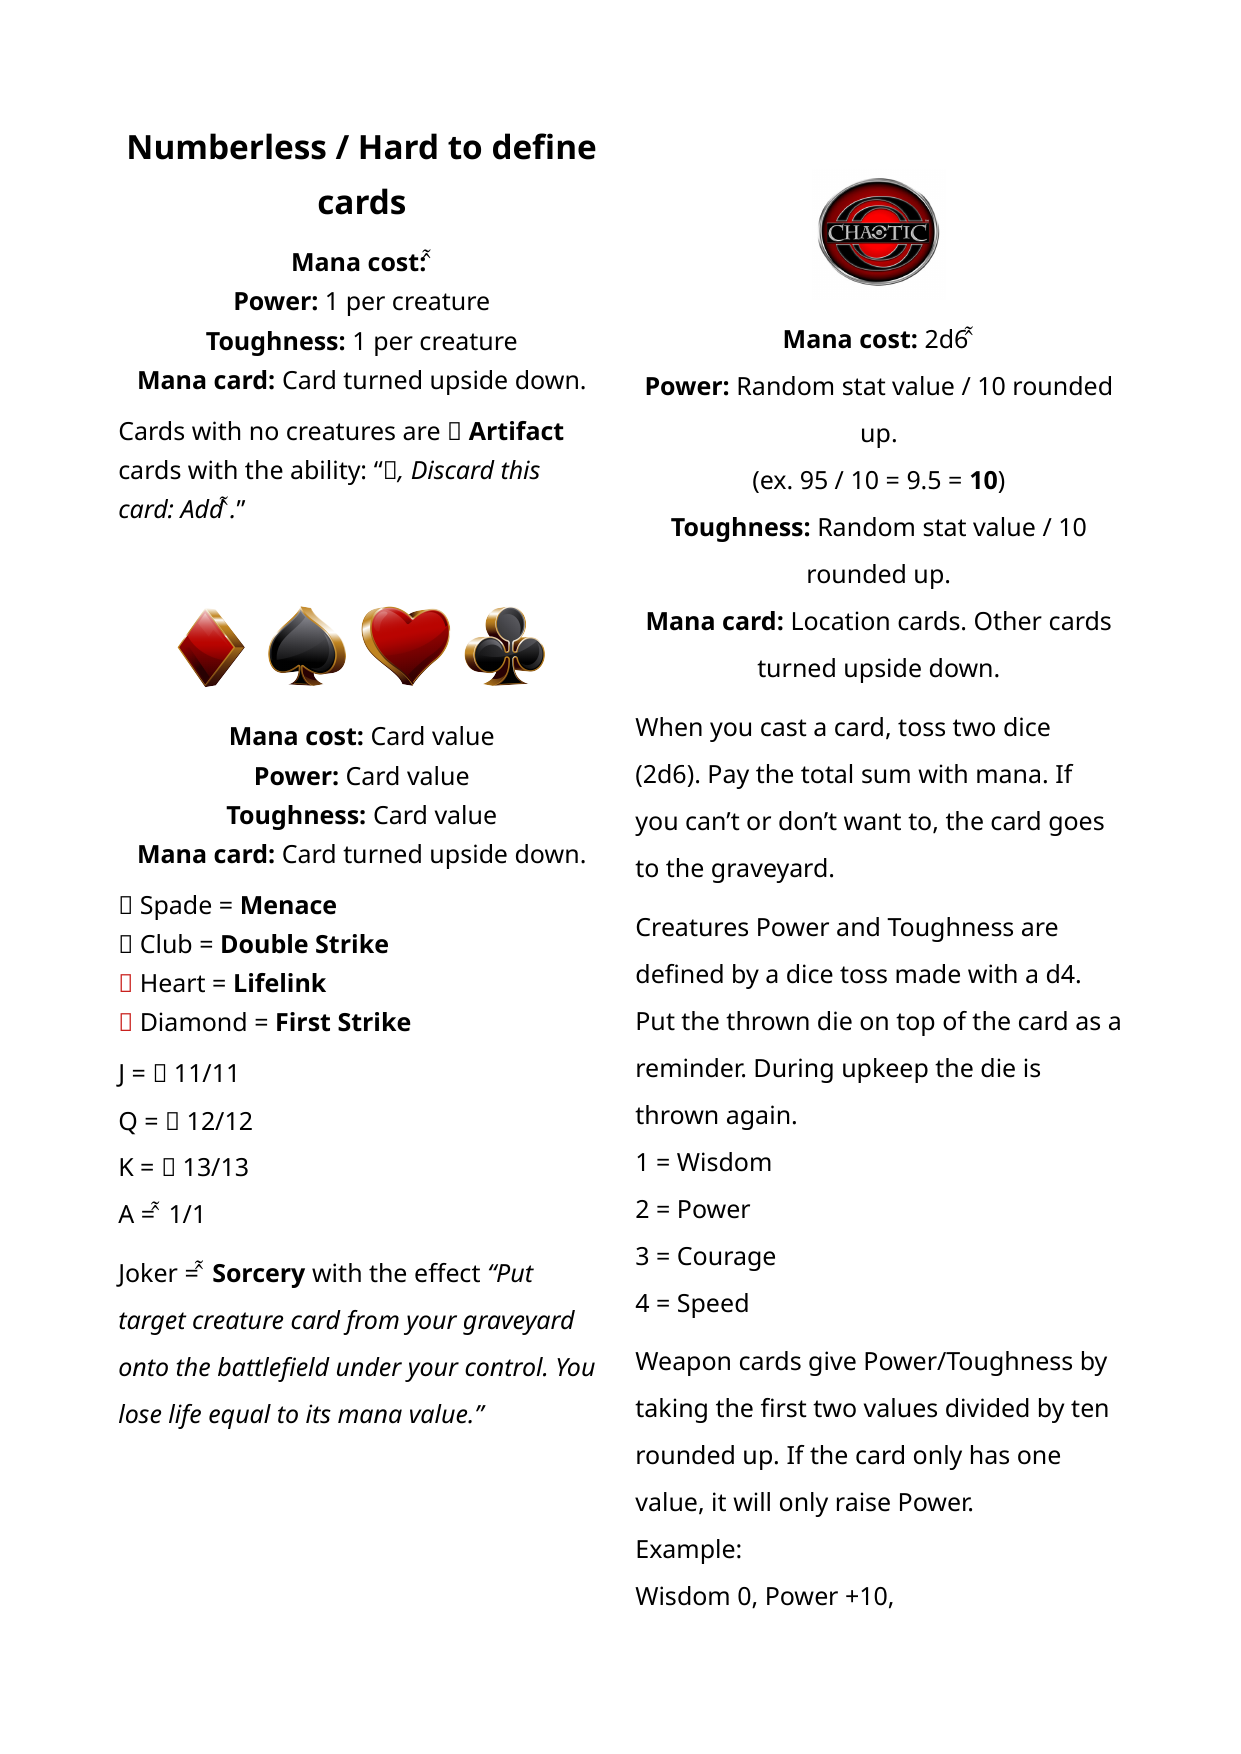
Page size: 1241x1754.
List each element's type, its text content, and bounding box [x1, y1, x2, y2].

picture [169, 587, 554, 694]
text Cards with no creatures are  Artifact cards with the ability: “, Discard this card: Add .” [118, 413, 605, 526]
text Mana cost:  Power: 1 per creature Toughness: 1 per creature Mana card: Card turned upside down. [118, 245, 605, 396]
text Numberless / Hard to define cards [118, 124, 605, 224]
picture [811, 169, 946, 300]
text J =  11/11 Q =  12/12 K =  13/13 A =  1/1 [118, 1056, 605, 1231]
text Creatures Power and Toughness are defined by a dice toss made with a d4. Put the thrown die on top of the card as a reminder. During upkeep the die is thrown again. 1 = Wisdom 2 = Power 3 = Courage 4 = Speed [635, 909, 1122, 1319]
text Mana cost: Card value Power: Card value Toughness: Card value Mana card: Card turned upside down. [118, 719, 605, 871]
text Mana cost: 2d6  Power: Random stat value / 10 rounded up. (ex. 95 / 10 = 9.5 = 10) Toughness: Random stat value / 10 rounded up. Mana card: Location cards. Other cards turned upside down. [635, 322, 1122, 685]
text  Spade = Menace  Club = Double Strike  Heart = Lifelink  Diamond = First Strike [118, 888, 605, 1039]
text Joker =  Sorcery with the effect “Put target creature card from your graveyard onto the battlefield under your control. You lose life equal to its mana value.” [118, 1256, 605, 1431]
text Weapon cards give Power/Toughness by taking the first two values divided by ten rounded up. If the card only has one value, it will only raise Power. Example: Wisdom 0, Power +10, [635, 1344, 1122, 1613]
text When you cast a card, toss two dice (2d6). Pay the total sum with mana. If you can’t or don’t want to, the card goes to the graveyard. [635, 709, 1122, 884]
